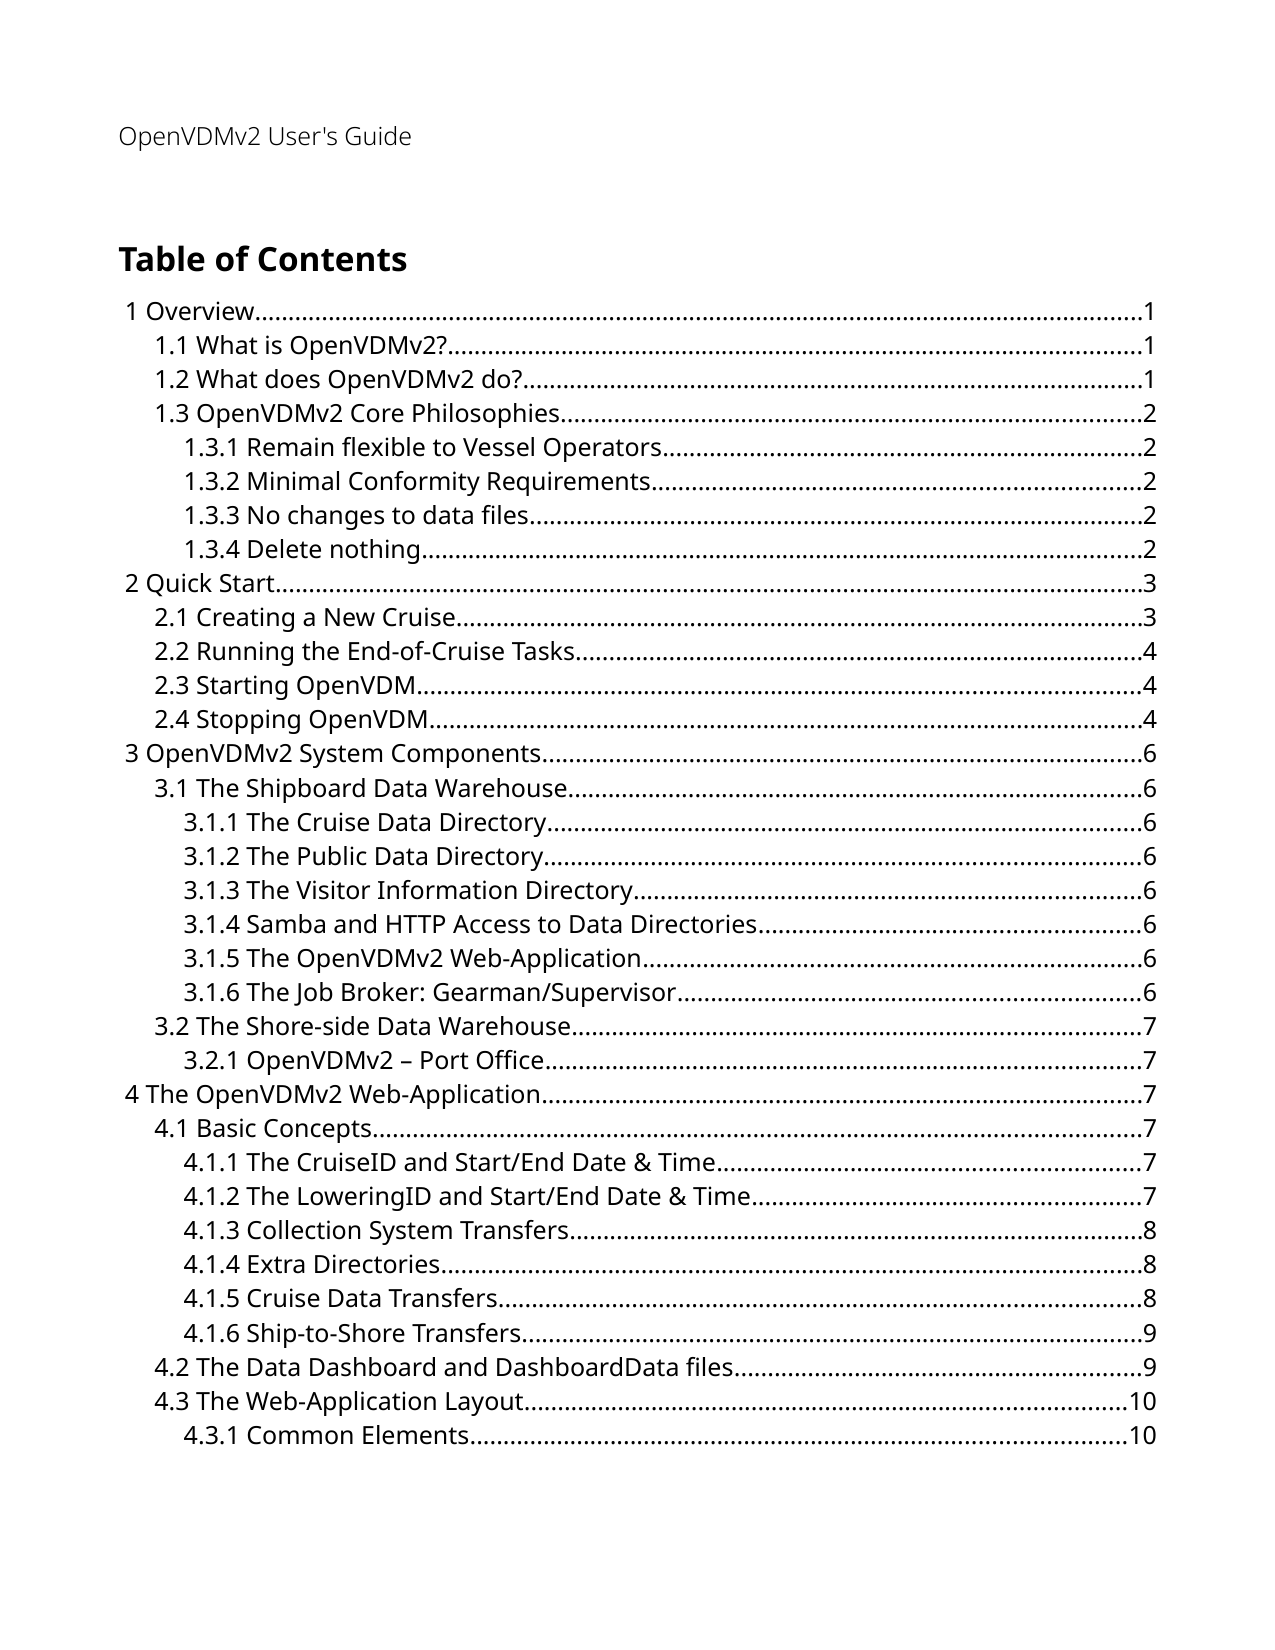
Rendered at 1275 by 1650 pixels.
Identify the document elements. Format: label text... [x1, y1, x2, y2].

text 3.1.3 The Visitor Information Directory 6 [177, 872, 1157, 906]
text 3.1.5 The OpenVDMv2 Web-Application 6 [177, 941, 1157, 974]
text 3.1.4 Samba and HTTP Access to Data Directories 6 [177, 906, 1157, 941]
text 1.2 What does OpenVDMv2 do? 1 [148, 361, 1157, 396]
text 4.1.5 Cruise Data Transfers 8 [177, 1281, 1157, 1315]
text 1 Overview 1 [118, 293, 1157, 327]
text 3.1.6 The Job Broker: Gearman/Supervisor 6 [177, 974, 1157, 1009]
text 4.1.6 Ship-to-Shore Transfers 9 [177, 1315, 1157, 1349]
text 4.3 The Web-Application Layout 10 [148, 1383, 1157, 1417]
text 3.2 The Shore-side Data Warehouse 7 [148, 1009, 1157, 1043]
text 2 Quick Start 3 [118, 566, 1157, 600]
text 4.1.4 Extra Directories 8 [177, 1247, 1157, 1281]
subtitle Table of Contents [118, 235, 1157, 281]
text 3.1.1 The Cruise Data Directory 6 [177, 804, 1157, 838]
text 3.1 The Shipboard Data Warehouse 6 [148, 770, 1157, 804]
text 1.1 What is OpenVDMv2? 1 [148, 327, 1157, 361]
text 4.1 Basic Concepts 7 [148, 1111, 1157, 1145]
text 1.3.3 No changes to data files 2 [177, 498, 1157, 532]
text 3.2.1 OpenVDMv2 – Port Office 7 [177, 1043, 1157, 1077]
text 1.3.1 Remain flexible to Vessel Operators 2 [177, 429, 1157, 464]
text 2.4 Stopping OpenVDM 4 [148, 702, 1157, 736]
text 1.3.4 Delete nothing 2 [177, 532, 1157, 566]
text 2.2 Running the End-of-Cruise Tasks 4 [148, 634, 1157, 668]
text 4 The OpenVDMv2 Web-Application 7 [118, 1077, 1157, 1111]
text 4.3.1 Common Elements 10 [177, 1417, 1157, 1451]
text 3.1.2 The Public Data Directory 6 [177, 838, 1157, 872]
text 4.1.2 The LoweringID and Start/End Date & Time 7 [177, 1179, 1157, 1213]
text 1.3.2 Minimal Conformity Requirements 2 [177, 464, 1157, 498]
text 4.1.3 Collection System Transfers 8 [177, 1213, 1157, 1247]
text 1.3 OpenVDMv2 Core Philosophies 2 [148, 396, 1157, 429]
text 3 OpenVDMv2 System Components 6 [118, 736, 1157, 770]
text 2.3 Starting OpenVDM 4 [148, 668, 1157, 702]
text 2.1 Creating a New Cruise 3 [148, 600, 1157, 634]
text 4.1.1 The CruiseID and Start/End Date & Time 7 [177, 1145, 1157, 1179]
text 4.2 The Data Dashboard and DashboardData files 9 [148, 1349, 1157, 1383]
